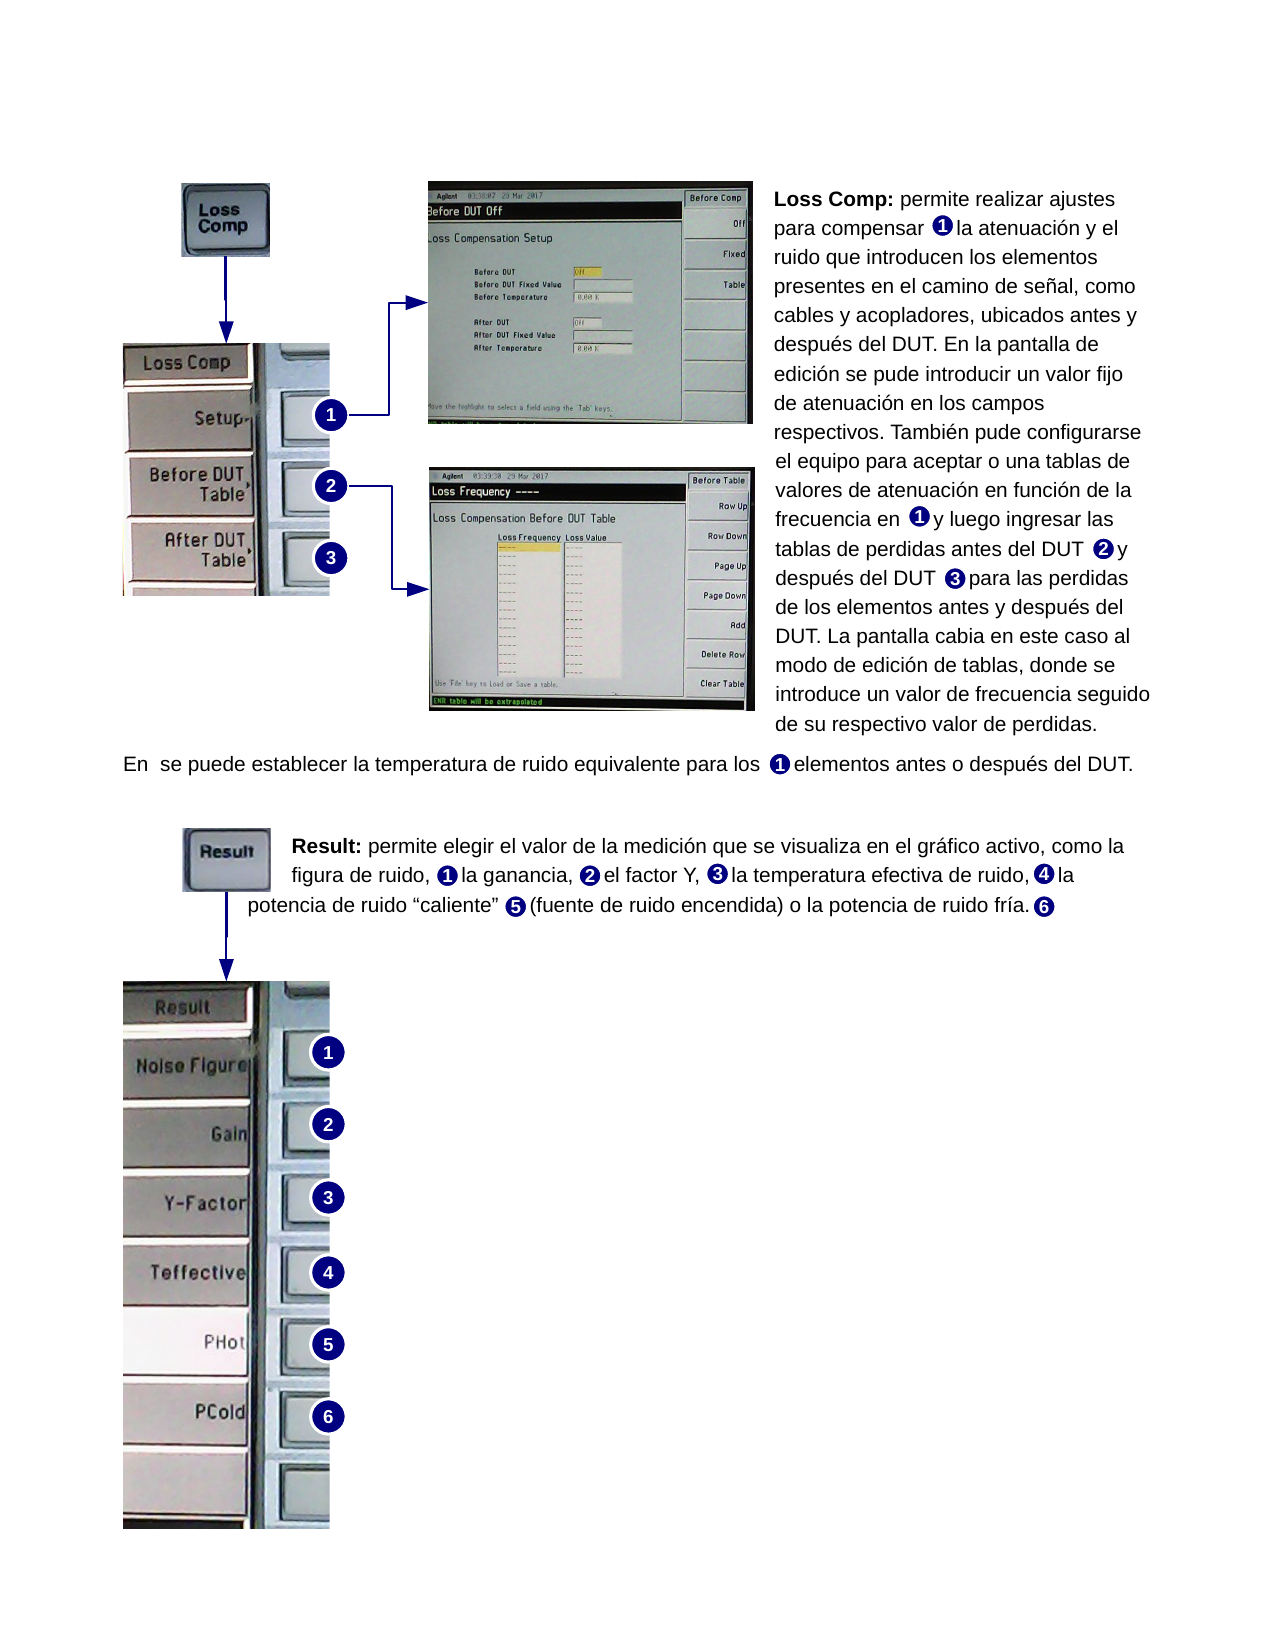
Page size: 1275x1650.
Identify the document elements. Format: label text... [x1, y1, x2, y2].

picture [428, 181, 753, 424]
text En se puede establecer la temperatura de ruido equivalente para los elementos antes o después del DUT. [123, 747, 1152, 776]
text [123, 829, 225, 916]
picture [122, 343, 330, 596]
text Result: permite elegir el valor de la medición que se visualiza en el gráfico activo, como la figura de ruido, la ganancia, el factor Y, la temperatura efectiva de ruido, la potencia de ruido “caliente” (fuente de ruido encendida) o la potencia de ruido fría. [228, 829, 1152, 916]
picture [181, 183, 246, 257]
text Loss Comp: permite realizar ajustes para compensar la atenuación y el ruido que introducen los elementos presentes en el camino de señal, como cables y acopladores, ubicados antes y después del DUT. En la pantalla de edición se pude introducir un valor fijo de atenuación en los campos respectivos. También pude configurarse el equipo para aceptar o una tablas de valores de atenuación en función de la frecuencia en y luego ingresar las tablas de perdidas antes del DUT y después del DUT para las perdidas de los elementos antes y después del DUT. La pantalla cabia en este caso al modo de edición de tablas, donde se introduce un valor de frecuencia seguido de su respectivo valor de perdidas. [123, 181, 1152, 735]
picture [182, 828, 271, 892]
picture [123, 981, 330, 1529]
picture [429, 467, 755, 711]
